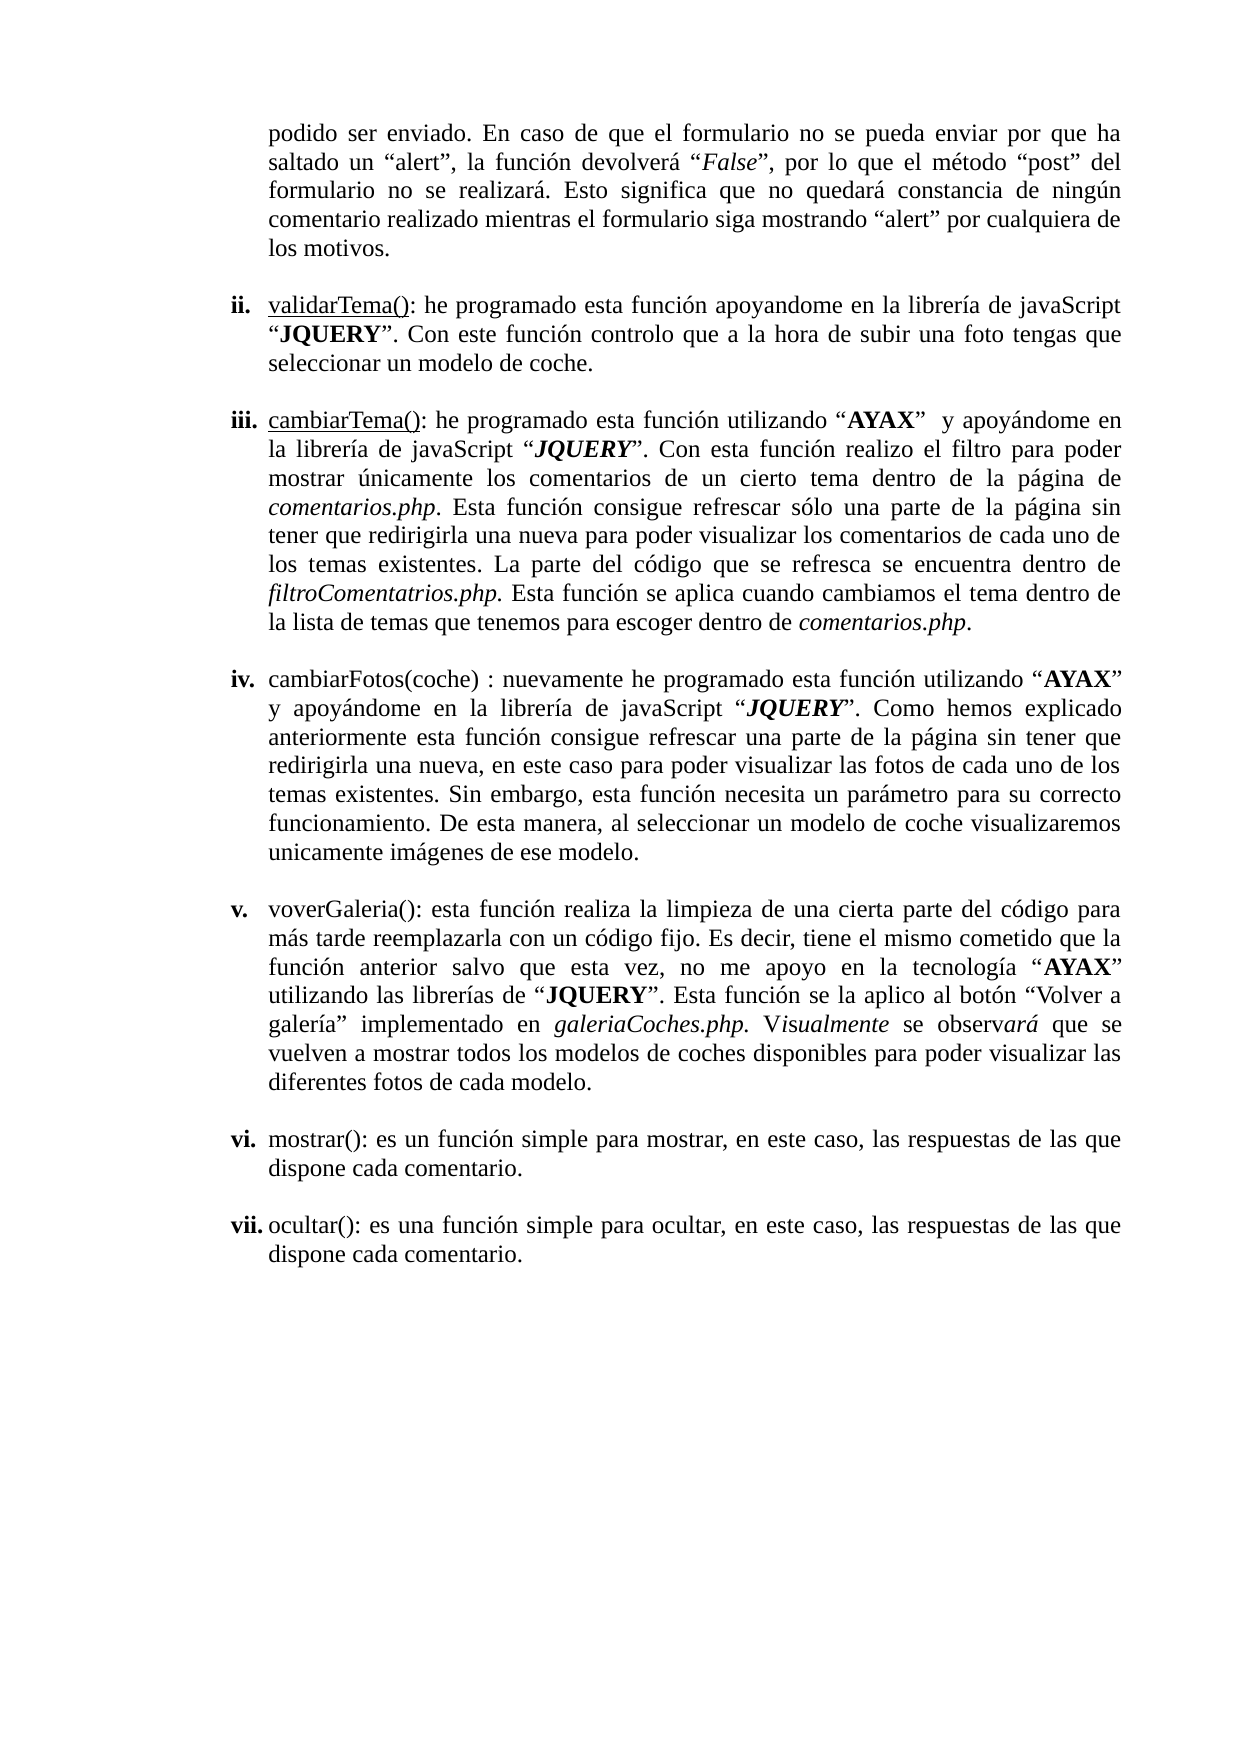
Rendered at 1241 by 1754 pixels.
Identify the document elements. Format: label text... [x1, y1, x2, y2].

list cambiarFotos(coche) : nuevamente he programado esta función utilizando “AYAX” y apoyándome en la librería de javaScript “JQUERY”. Como hemos explicado anteriormente esta función consigue refrescar una parte de la página sin tener que redirigirla una nueva, en este caso para poder visualizar las fotos de cada uno de los temas existentes. Sin embargo, esta función necesita un parámetro para su correcto funcionamiento. De esta manera, al seleccionar un modelo de coche visualizaremos unicamente imágenes de ese modelo. [231, 664, 1122, 866]
list podido ser enviado. En caso de que el formulario no se pueda enviar por que ha saltado un “alert”, la función devolverá “False”, por lo que el método “post” del formulario no se realizará. Esto significa que no quedará constancia de ningún comentario realizado mientras el formulario siga mostrando “alert” por cualquiera de los motivos. [231, 118, 1122, 262]
list ocultar(): es una función simple para ocultar, en este caso, las respuestas de las que dispone cada comentario. [231, 1211, 1122, 1268]
list cambiarTema(): he programado esta función utilizando “AYAX” y apoyándome en la librería de javaScript “JQUERY”. Con esta función realizo el filtro para poder mostrar únicamente los comentarios de un cierto tema dentro de la página de comentarios.php. Esta función consigue refrescar sólo una parte de la página sin tener que redirigirla una nueva para poder visualizar los comentarios de cada uno de los temas existentes. La parte del código que se refresca se encuentra dentro de filtroComentatrios.php. Esta función se aplica cuando cambiamos el tema dentro de la lista de temas que tenemos para escoger dentro de comentarios.php. [231, 406, 1122, 636]
list validarTema(): he programado esta función apoyandome en la librería de javaScript “JQUERY”. Con este función controlo que a la hora de subir una foto tengas que seleccionar un modelo de coche. [231, 291, 1122, 377]
list voverGaleria(): esta función realiza la limpieza de una cierta parte del código para más tarde reemplazarla con un código fijo. Es decir, tiene el mismo cometido que la función anterior salvo que esta vez, no me apoyo en la tecnología “AYAX” utilizando las librerías de “JQUERY”. Esta función se la aplico al botón “Volver a galería” implementado en galeriaCoches.php. Visualmente se observará que se vuelven a mostrar todos los modelos de coches disponibles para poder visualizar las diferentes fotos de cada modelo. [231, 894, 1122, 1096]
list mostrar(): es un función simple para mostrar, en este caso, las respuestas de las que dispone cada comentario. [231, 1124, 1122, 1182]
